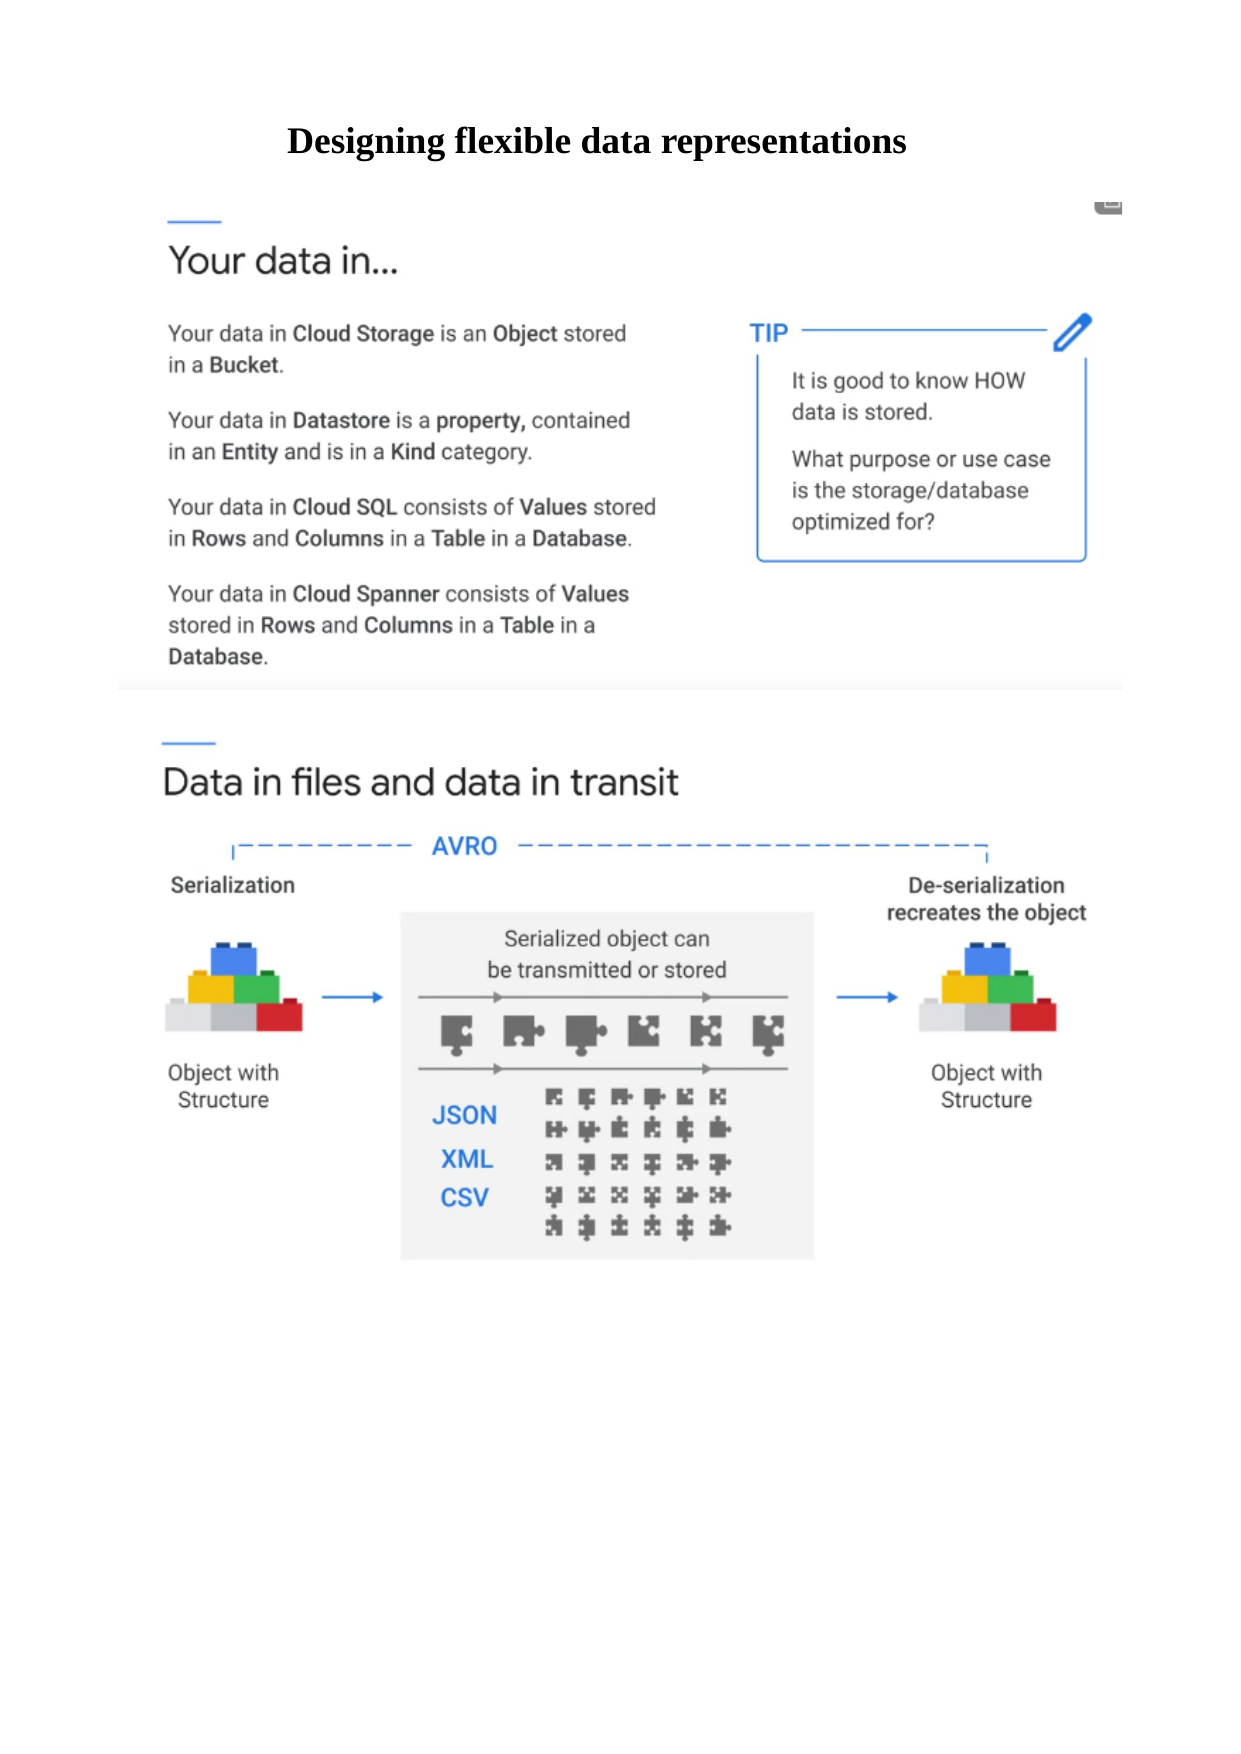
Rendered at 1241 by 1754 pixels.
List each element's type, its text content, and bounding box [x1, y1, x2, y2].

subtitle Designing flexible data representations [118, 118, 1122, 161]
picture [118, 718, 1123, 1281]
picture [118, 202, 1123, 690]
